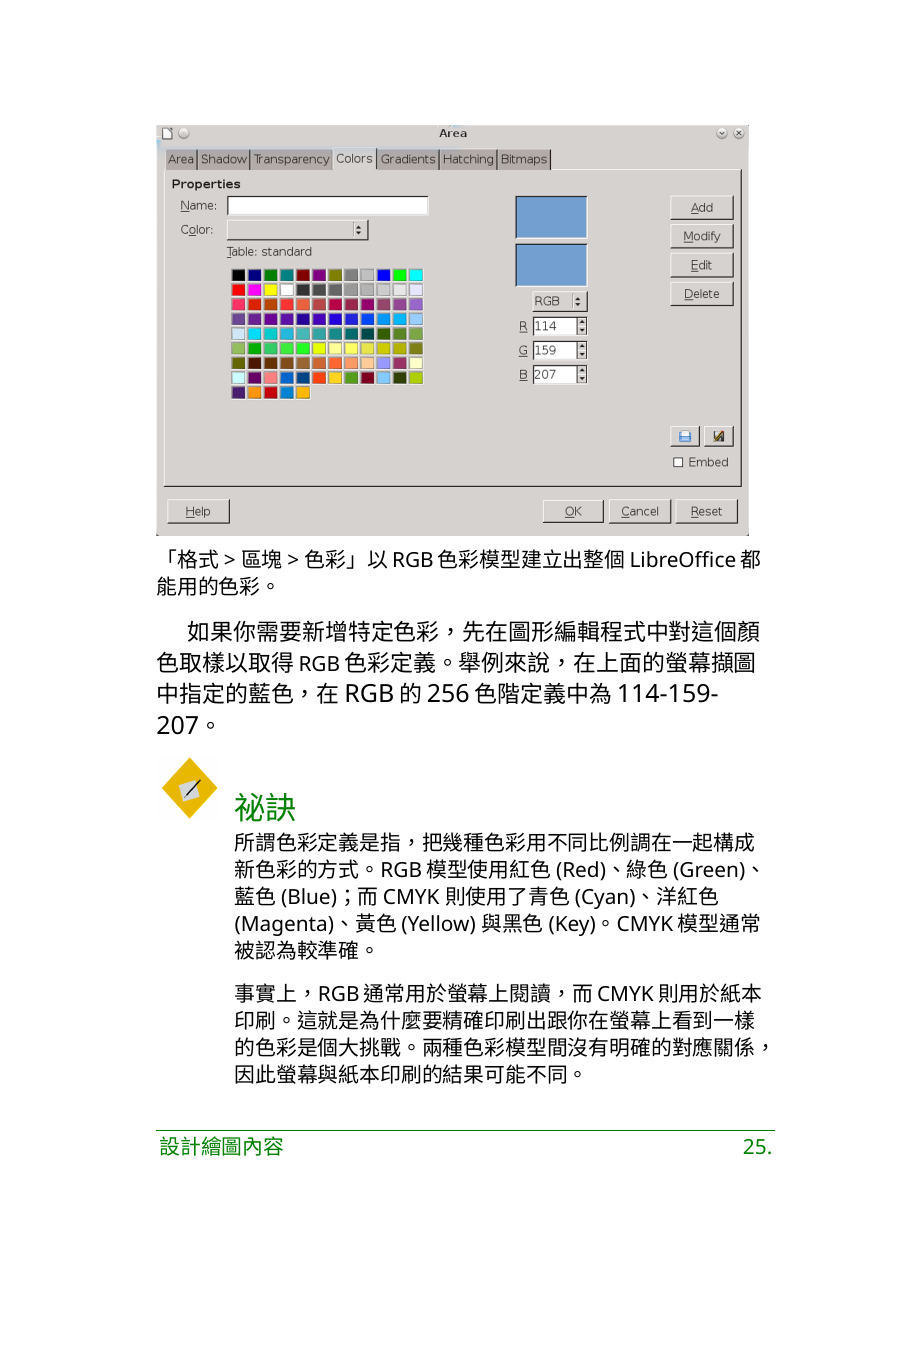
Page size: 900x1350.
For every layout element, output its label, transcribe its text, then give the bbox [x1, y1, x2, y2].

table_cell 「格式 > 區塊 > 色彩」以RGB色彩模型建立出整個LibreOffice都能用的色彩。 [156, 538, 775, 600]
text 如果你需要新增特定色彩，先在圖形編輯程式中對這個顏色取樣以取得RGB色彩定義。舉例來說，在上面的螢幕擷圖中指定的藍色，在RGB的256色階定義中為114-159-207。 [156, 615, 775, 740]
text 所謂色彩定義是指，把幾種色彩用不同比例調在一起構成新色彩的方式。RGB模型使用紅色 (Red)、綠色 (Green)、藍色 (Blue)；而CMYK 則使用了青色 (Cyan)、洋紅色 (Magenta)、黃色 (Yellow) 與黑色 (Key)。CMYK模型通常被認為較準確。 [234, 828, 775, 964]
list 祕訣 [156, 756, 775, 828]
picture [157, 756, 220, 820]
text 事實上，RGB通常用於螢幕上閱讀，而CMYK則用於紙本印刷。這就是為什麼要精確印刷出跟你在螢幕上看到一樣的色彩是個大挑戰。兩種色彩模型間沒有明確的對應關係，因此螢幕與紙本印刷的結果可能不同。 [234, 979, 775, 1088]
picture [156, 125, 749, 536]
table_header [156, 125, 775, 538]
